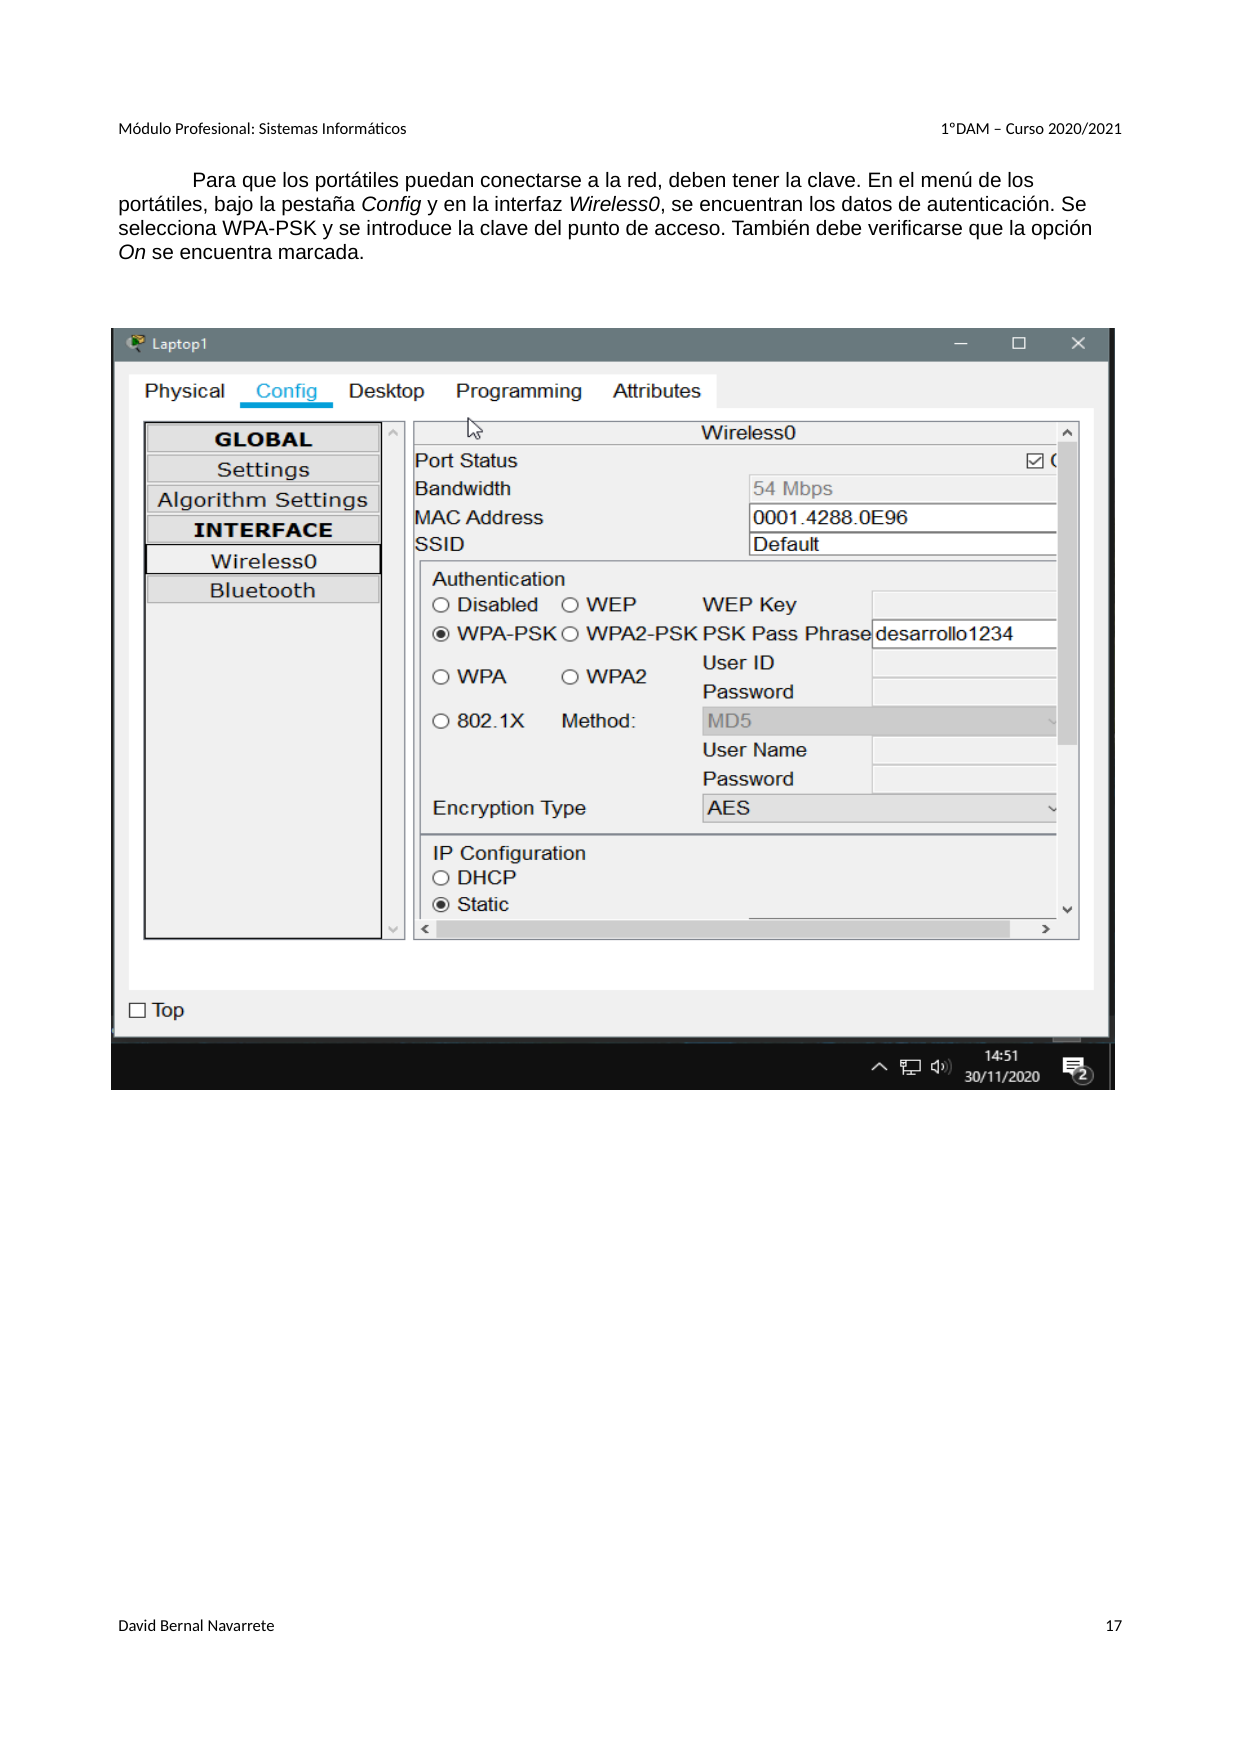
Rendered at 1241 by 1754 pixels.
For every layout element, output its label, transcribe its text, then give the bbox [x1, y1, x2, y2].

picture [111, 328, 1115, 1090]
text Para que los portátiles puedan conectarse a la red, deben tener la clave. En el menú de los portátiles, bajo la pestaña Config y en la interfaz Wireless0, se encuentran los datos de autenticación. Se selecciona WPA-PSK y se introduce la clave del punto de acceso. También debe verificarse que la opción On se encuentra marcada. [118, 168, 1122, 264]
